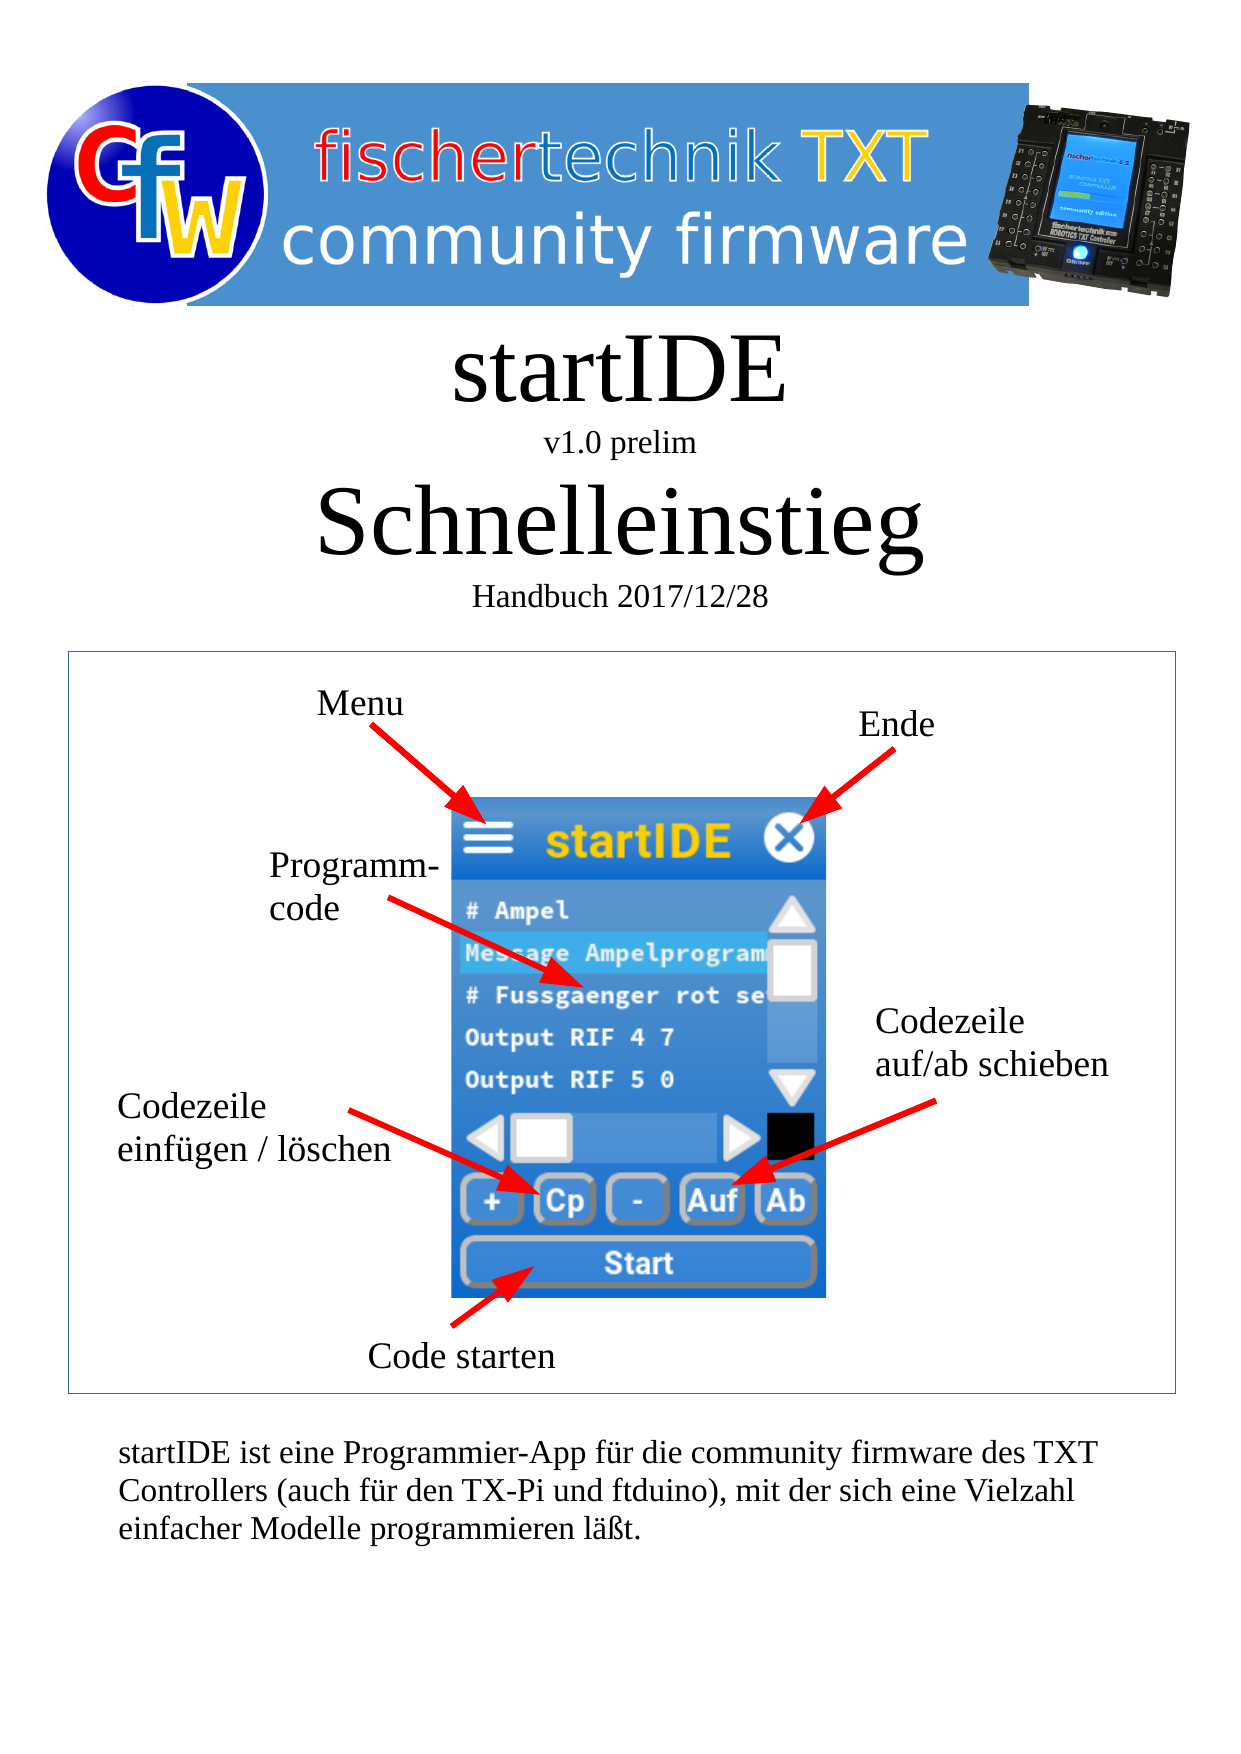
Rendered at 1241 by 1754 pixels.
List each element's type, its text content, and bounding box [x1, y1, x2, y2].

text Handbuch 2017/12/28 [118, 576, 1122, 614]
text startIDE [118, 308, 1122, 423]
text startIDE ist eine Programmier-App für die community firmware des TXT Controllers (auch für den TX-Pi und ftduino), mit der sich eine Vielzahl einfacher Modelle programmieren läßt. [118, 1432, 1122, 1547]
picture [451, 797, 827, 1298]
text Schnelleinstieg [118, 461, 1122, 576]
text v1.0 prelim [118, 423, 1122, 461]
